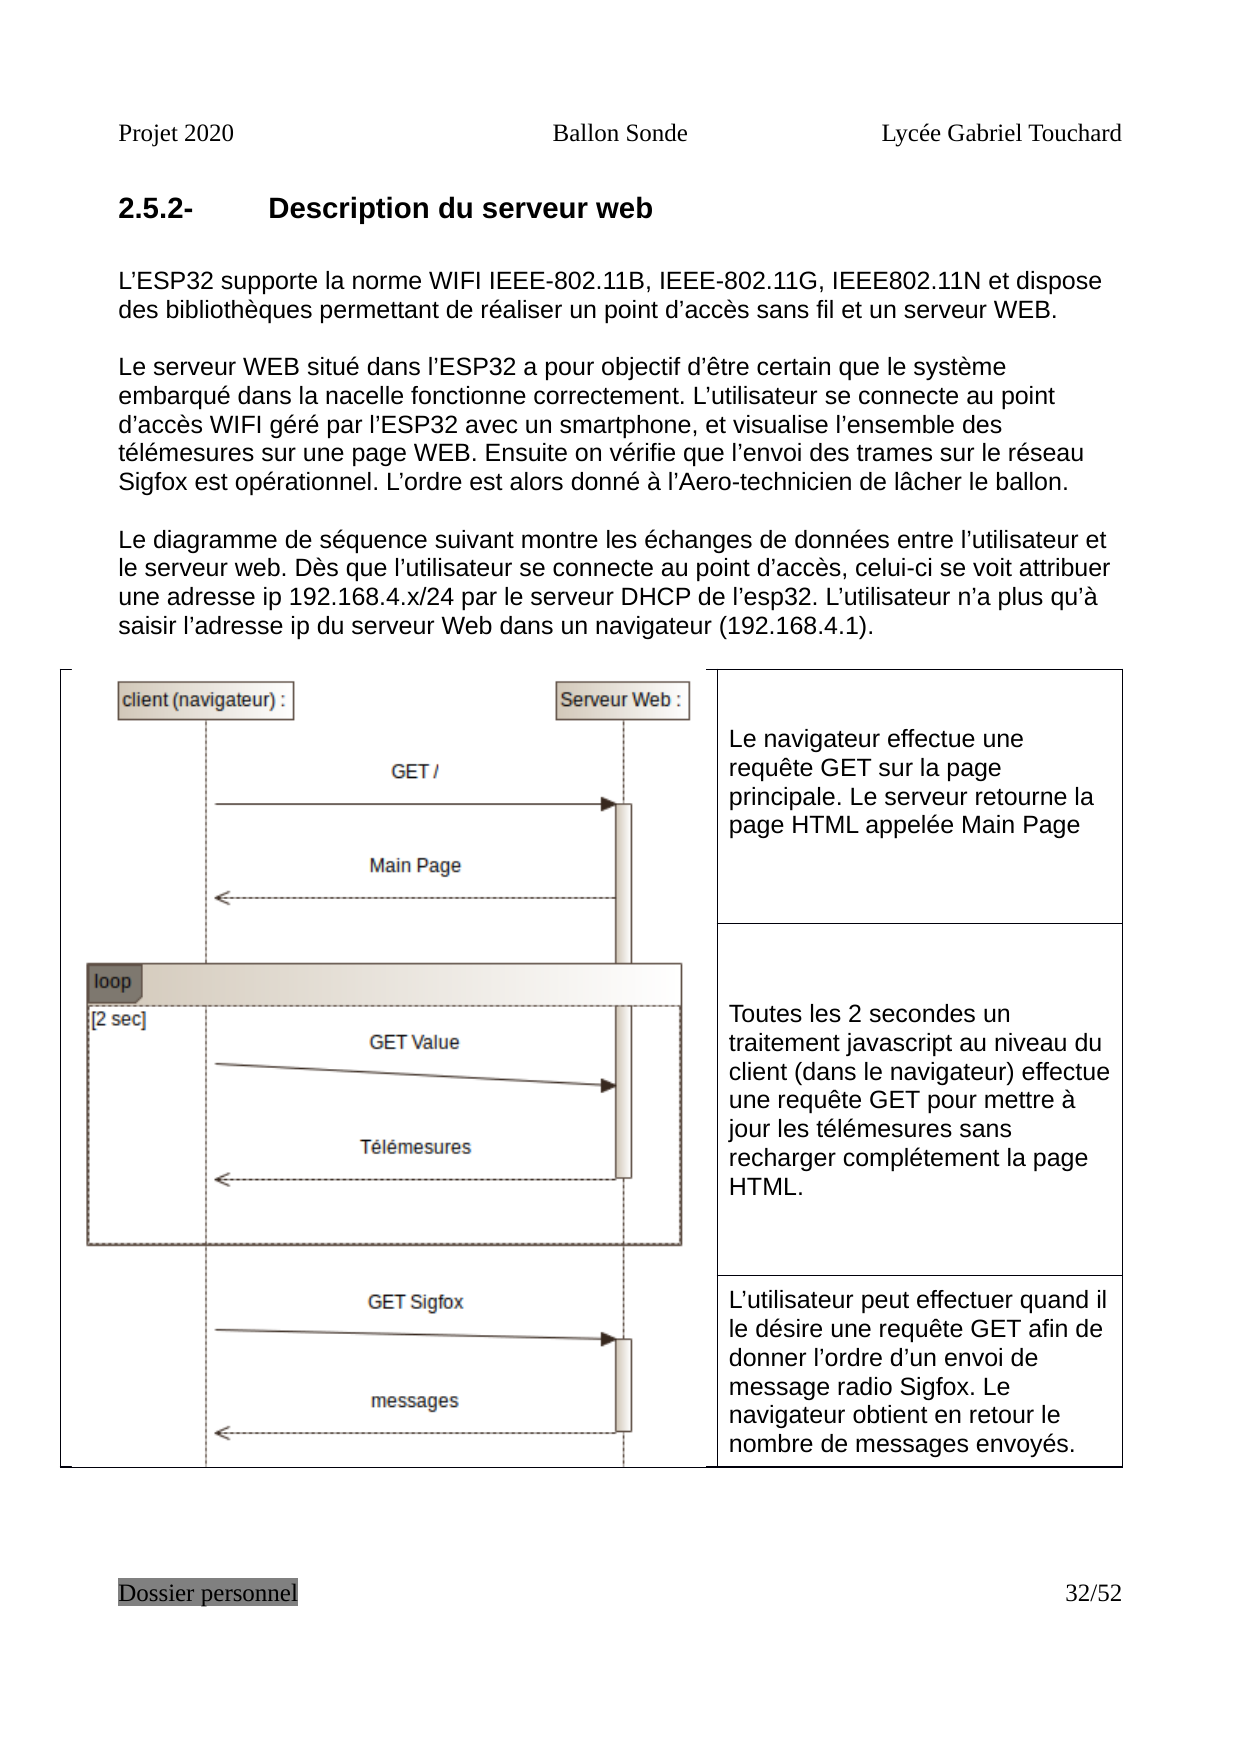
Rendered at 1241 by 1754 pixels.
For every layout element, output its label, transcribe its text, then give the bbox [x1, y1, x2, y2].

text Le diagramme de séquence suivant montre les échanges de données entre l’utilisateur et le serveur web. Dès que l’utilisateur se connecte au point d’accès, celui-ci se voit attribuer une adresse ip 192.168.4.x/24 par le serveur DHCP de l’esp32. L’utilisateur n’a plus qu’à saisir l’adresse ip du serveur Web dans un navigateur (192.168.4.1). [118, 525, 1122, 640]
text Le serveur WEB situé dans l’ESP32 a pour objectif d’être certain que le système embarqué dans la nacelle fonctionne correctement. L’utilisateur se connecte au point d’accès WIFI géré par l’ESP32 avec un smartphone, et visualise l’ensemble des télémesures sur une page WEB. Ensuite on vérifie que l’envoi des trames sur le réseau Sigfox est opérationnel. L’ordre est alors donné à l’Aero-technicien de lâcher le ballon. [118, 352, 1122, 496]
subtitle Description du serveur web [118, 191, 1122, 225]
table_cell Toutes les 2 secondes un traitement javascript au niveau du client (dans le navigateur) effectue une requête GET pour mettre à jour les télémesures sans recharger complétement la page HTML. [718, 924, 1122, 1275]
picture [71, 669, 706, 1467]
table_header Le navigateur effectue une requête GET sur la page principale. Le serveur retourne la page HTML appelée Main Page [718, 670, 1122, 923]
text L’ESP32 supporte la norme WIFI IEEE-802.11B, IEEE-802.11G, IEEE802.11N et dispose des bibliothèques permettant de réaliser un point d’accès sans fil et un serveur WEB. [118, 266, 1122, 323]
table_header [706, 670, 717, 1466]
table_header [61, 670, 71, 1466]
table_cell L’utilisateur peut effectuer quand il le désire une requête GET afin de donner l’ordre d’un envoi de message radio Sigfox. Le navigateur obtient en retour le nombre de messages envoyés. [718, 1276, 1122, 1466]
